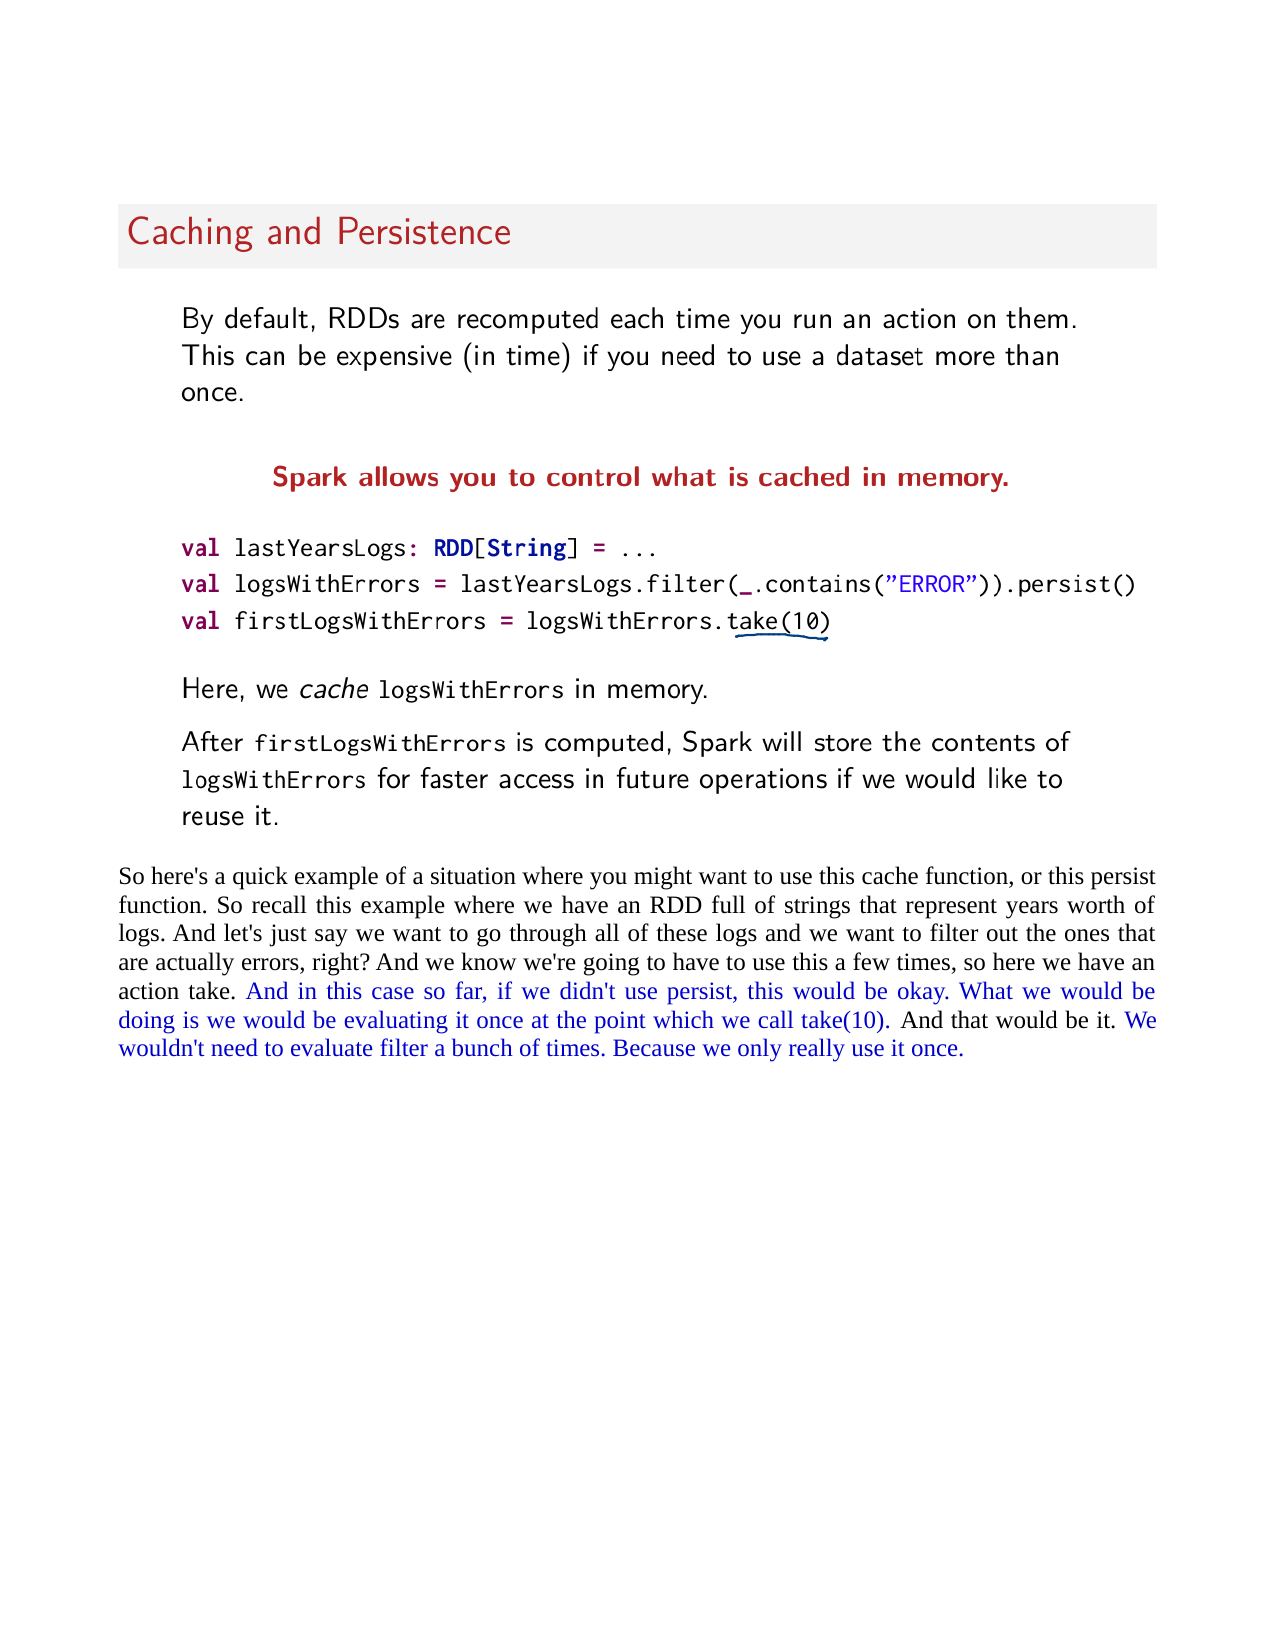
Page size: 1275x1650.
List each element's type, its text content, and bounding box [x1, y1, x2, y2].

text So here's a quick example of a situation where you might want to use this cache function, or this persist function. So recall this example where we have an RDD full of strings that represent years worth of logs. And let's just say we want to go through all of these logs and we want to filter out the ones that are actually errors, right? And we know we're going to have to use this a few times, so here we have an action take. And in this case so far, if we didn't use persist, this would be okay. What we would be doing is we would be evaluating it once at the point which we call take(10). And that would be it. We wouldn't need to evaluate filter a bunch of times. Because we only really use it once. [118, 861, 1157, 1062]
picture [118, 204, 1157, 833]
